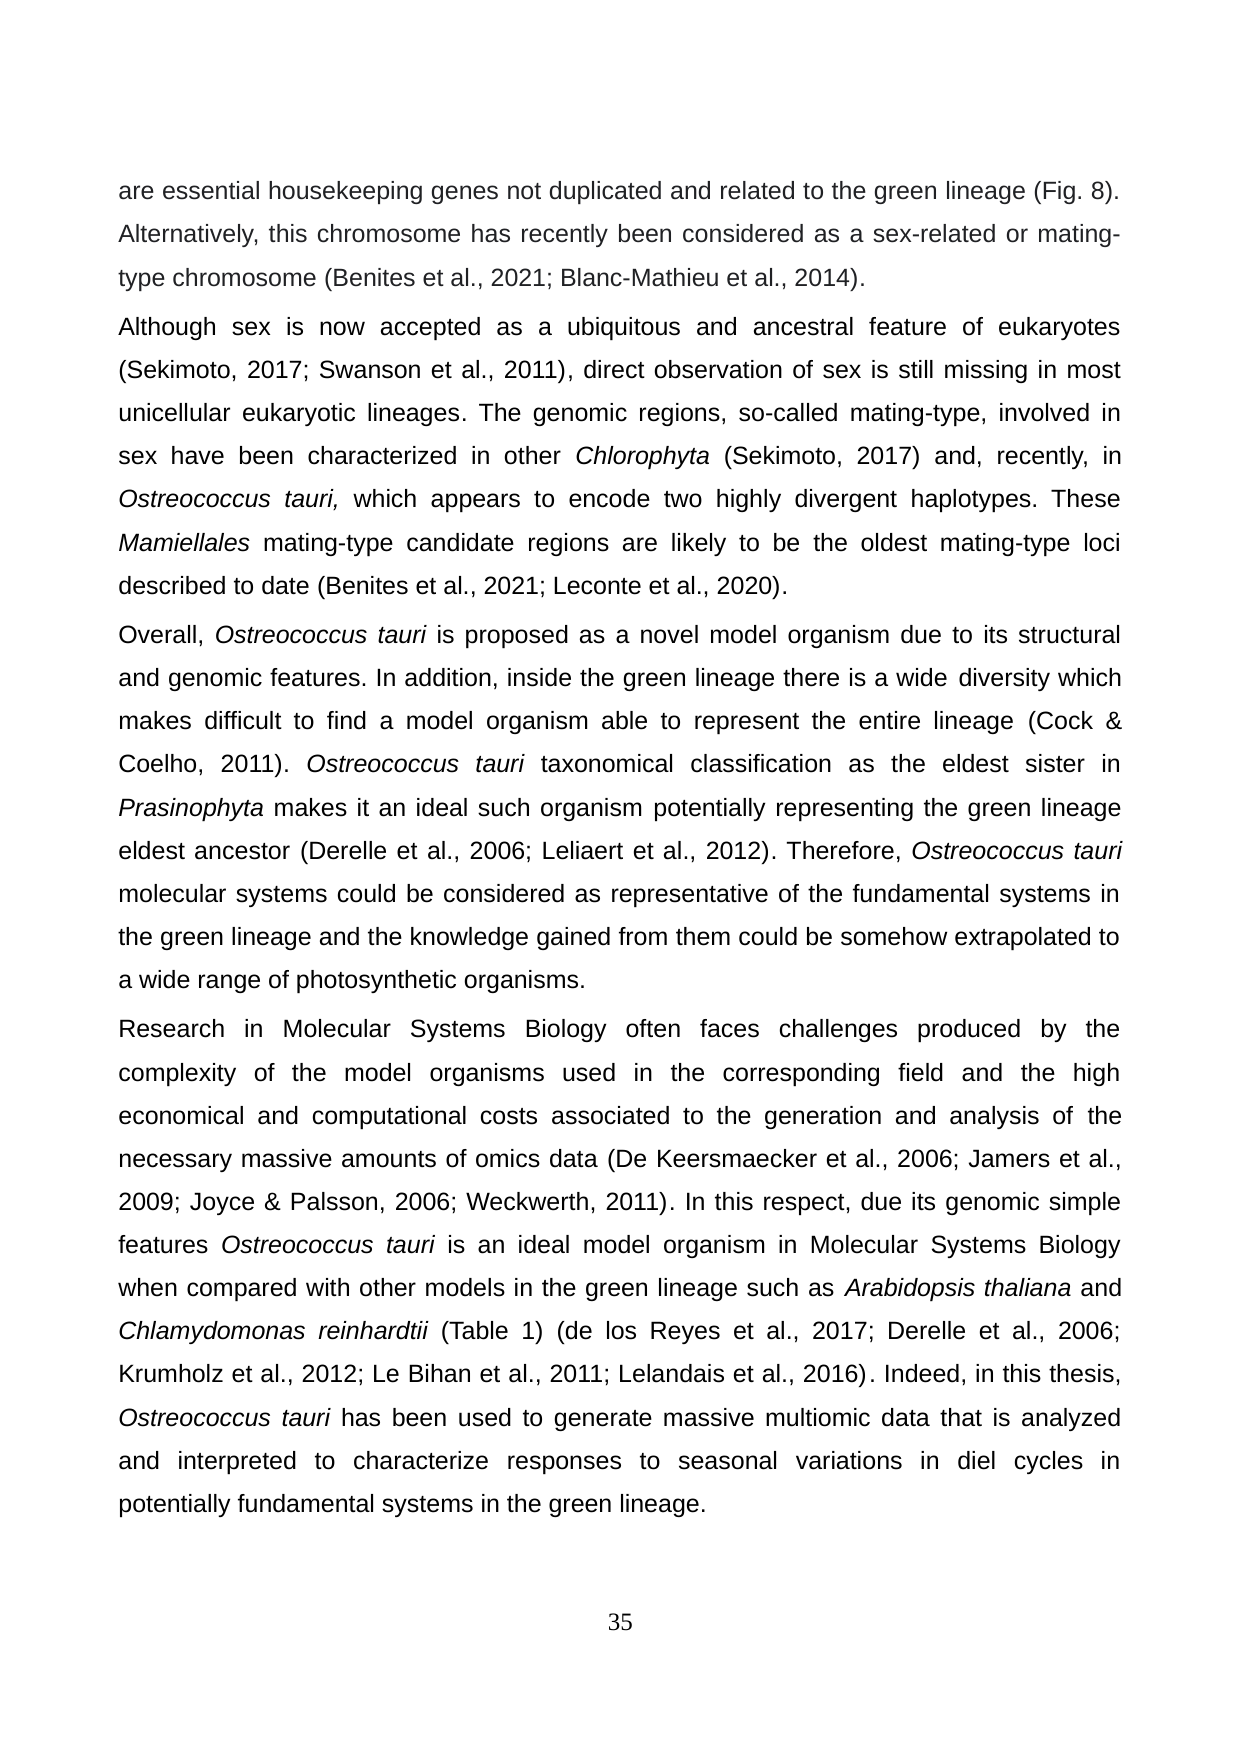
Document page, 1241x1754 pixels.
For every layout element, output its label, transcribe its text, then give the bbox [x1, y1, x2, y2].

text are essential housekeeping genes not duplicated and related to the green lineage (Fig. 8). Alternatively, this chromosome has recently been considered as a sex-related or mating-type chromosome (Benites et al., 2021; Blanc-Mathieu et al., 2014)⁠. [118, 176, 1122, 291]
text Although sex is now accepted as a ubiquitous and ancestral feature of eukaryotes (Sekimoto, 2017; Swanson et al., 2011)⁠, direct observation of sex is still missing in most unicellular eukaryotic lineages. The genomic regions, so-called mating-type, involved in sex have been characterized in other Chlorophyta (Sekimoto, 2017)⁠ and, recently, in Ostreococcus tauri, which appears to encode two highly divergent haplotypes. These Mamiellales mating-type candidate regions are likely to be the oldest mating-type loci described to date (Benites et al., 2021; Leconte et al., 2020)⁠. [118, 312, 1122, 599]
text Research in Molecular Systems Biology often faces challenges produced by the complexity of the model organisms used in the corresponding field and the high economical and computational costs associated to the generation and analysis of the necessary massive amounts of omics data (De Keersmaecker et al., 2006; Jamers et al., 2009; Joyce & Palsson, 2006; Weckwerth, 2011)⁠. In this respect, due its genomic simple features Ostreococcus tauri is an ideal model organism in Molecular Systems Biology when compared with other models in the green lineage such as Arabidopsis thaliana and Chlamydomonas reinhardtii (Table 1) (de los Reyes et al., 2017; Derelle et al., 2006; Krumholz et al., 2012; Le Bihan et al., 2011; Lelandais et al., 2016)⁠. Indeed, in this thesis, Ostreococcus tauri has been used to generate massive multiomic data that is analyzed and interpreted to characterize responses to seasonal variations in diel cycles in potentially fundamental systems in the green lineage. [118, 1014, 1122, 1518]
text Overall, Ostreococcus tauri is proposed as a novel model organism due to its structural and genomic features. In addition, inside the green lineage there is a wide diversity which makes difficult to find a model organism able to represent the entire lineage (Cock & Coelho, 2011)⁠. Ostreococcus tauri taxonomical classification as the eldest sister in Prasinophyta makes it an ideal such organism potentially representing the green lineage eldest ancestor (Derelle et al., 2006; Leliaert et al., 2012)⁠. Therefore, Ostreococcus tauri molecular systems could be considered as representative of the fundamental systems in the green lineage and the knowledge gained from them could be somehow extrapolated to a wide range of photosynthetic organisms. [118, 620, 1122, 994]
